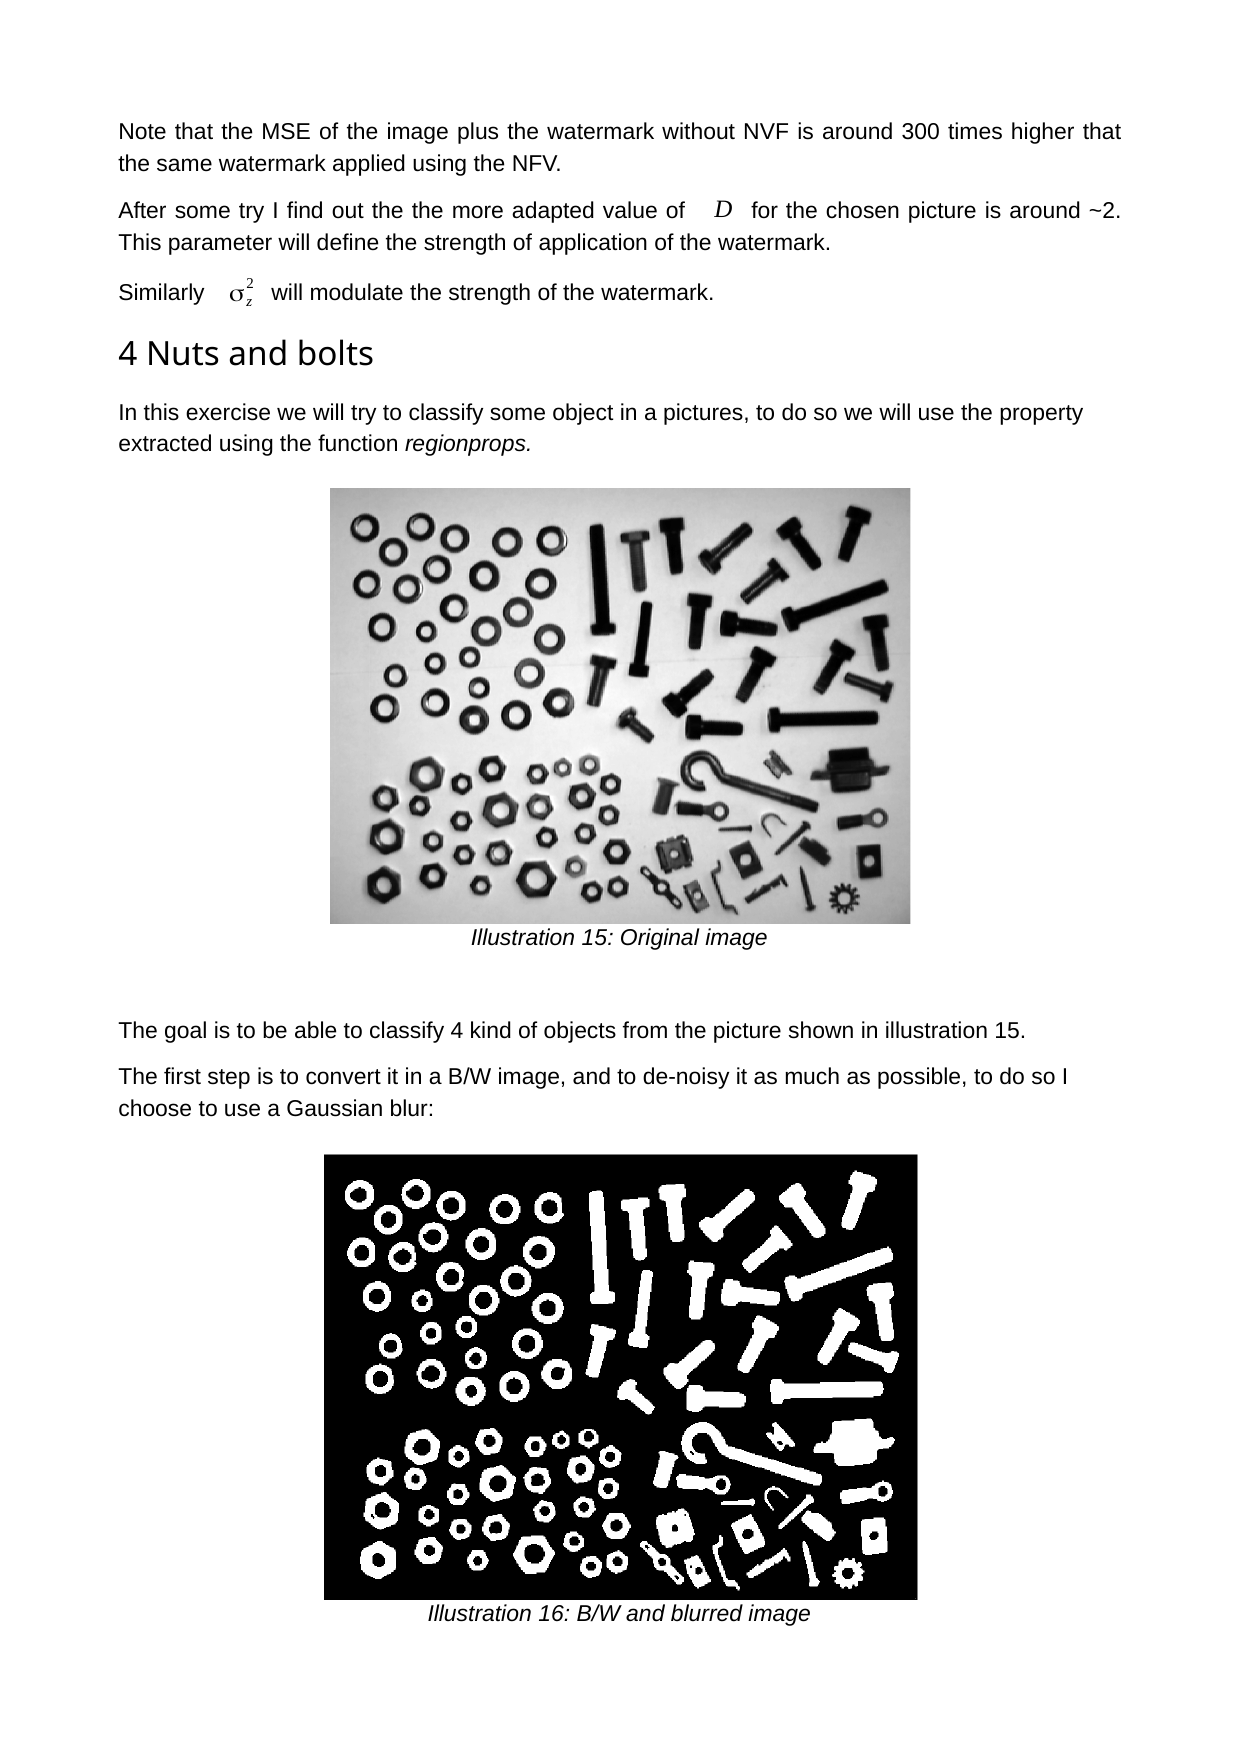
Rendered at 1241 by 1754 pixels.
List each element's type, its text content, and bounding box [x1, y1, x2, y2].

text The first step is to convert it in a B/W image, and to de-noisy it as much as possible, to do so I choose to use a Gaussian blur: [118, 1063, 1122, 1121]
text 4 Nuts and bolts [118, 329, 1122, 375]
picture [321, 1153, 919, 1600]
text In this exercise we will try to classify some object in a pictures, to do so we will use the property extracted using the function regionprops. [118, 399, 1122, 457]
text Illustration 16: B/W and blurred image [321, 1600, 919, 1626]
text After some try I find out the the more adapted value of for the chosen picture is around ~2. This parameter will define the strength of application of the watermark. [118, 196, 1122, 255]
text Illustration 15: Original image [294, 489, 946, 950]
picture [330, 488, 911, 924]
text Note that the MSE of the image plus the watermark without NVF is around 300 times higher that the same watermark applied using the NFV. [118, 118, 1122, 176]
text Similarly will modulate the strength of the watermark. [118, 275, 1122, 310]
text The goal is to be able to classify 4 kind of objects from the picture shown in illustration 15. [118, 1017, 1122, 1043]
